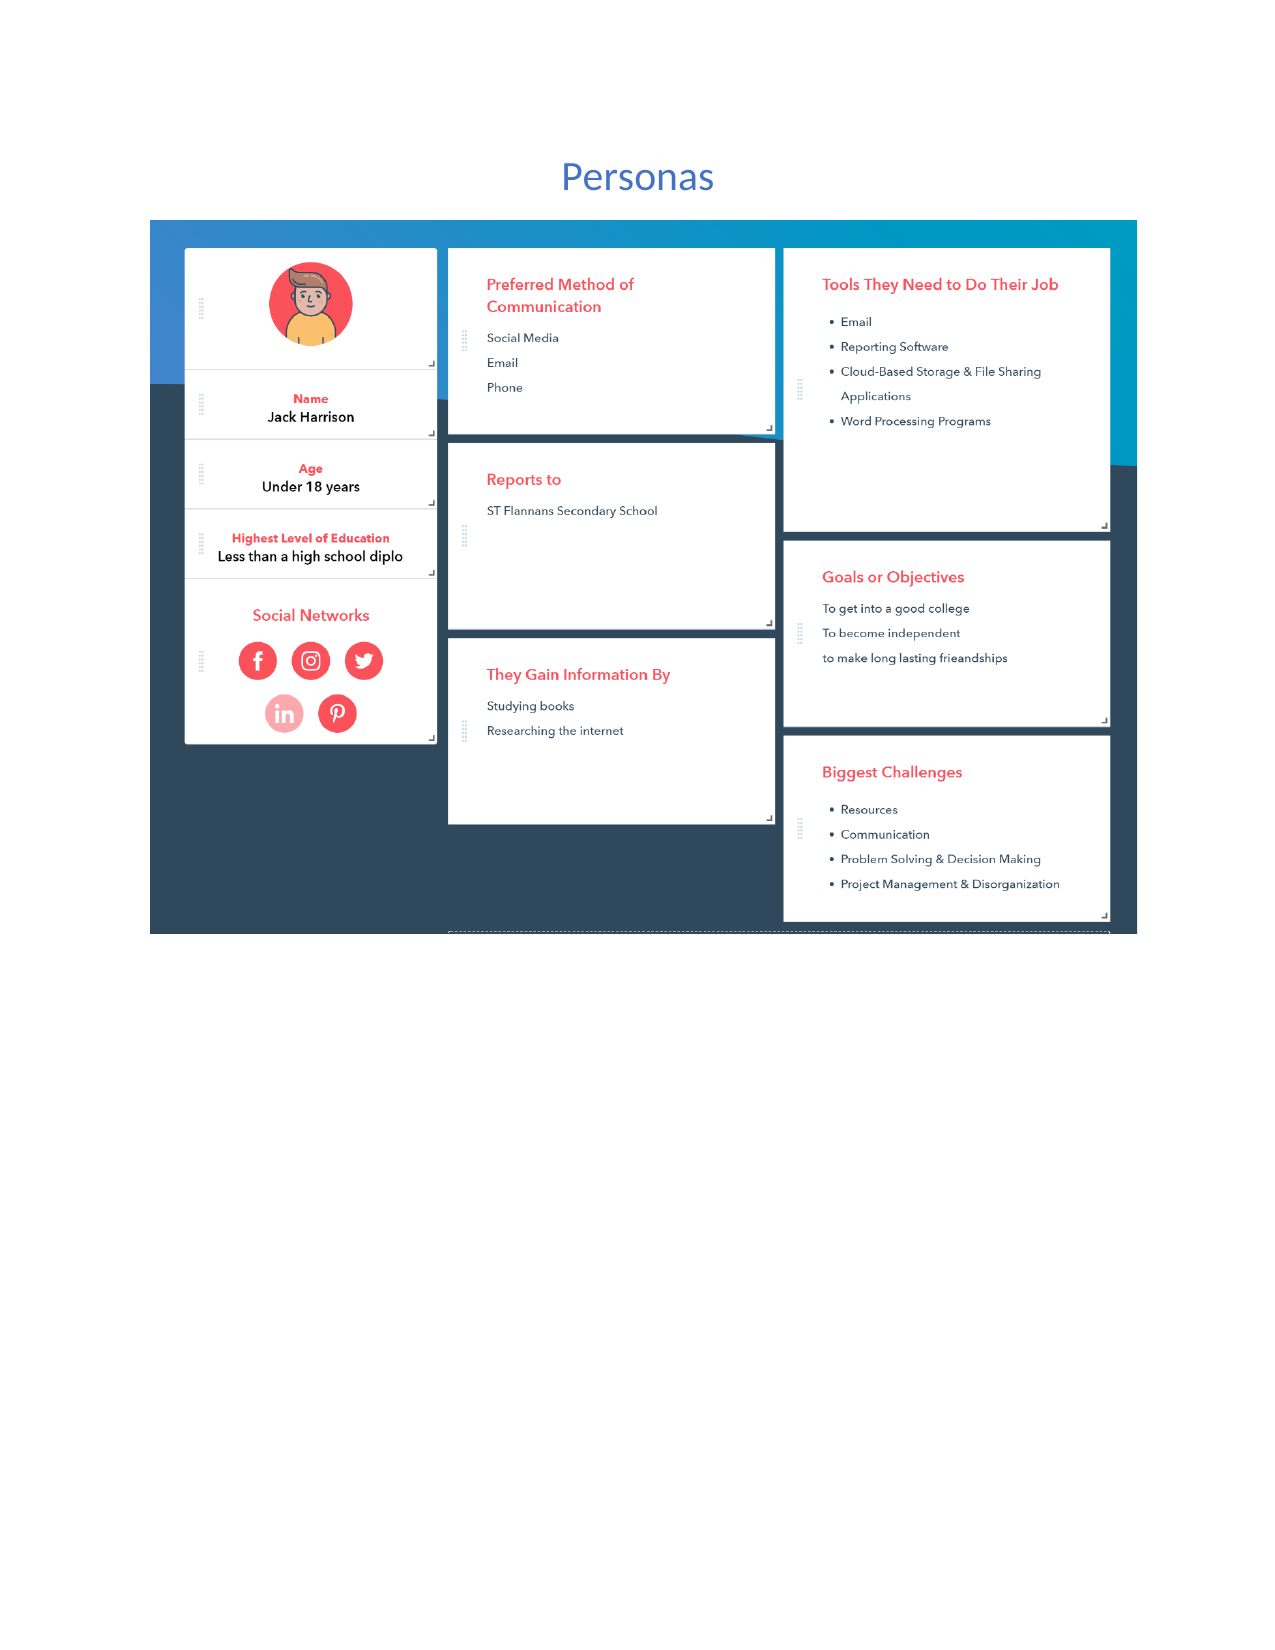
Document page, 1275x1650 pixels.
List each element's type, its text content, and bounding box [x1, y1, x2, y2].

text Personas [150, 150, 1125, 201]
